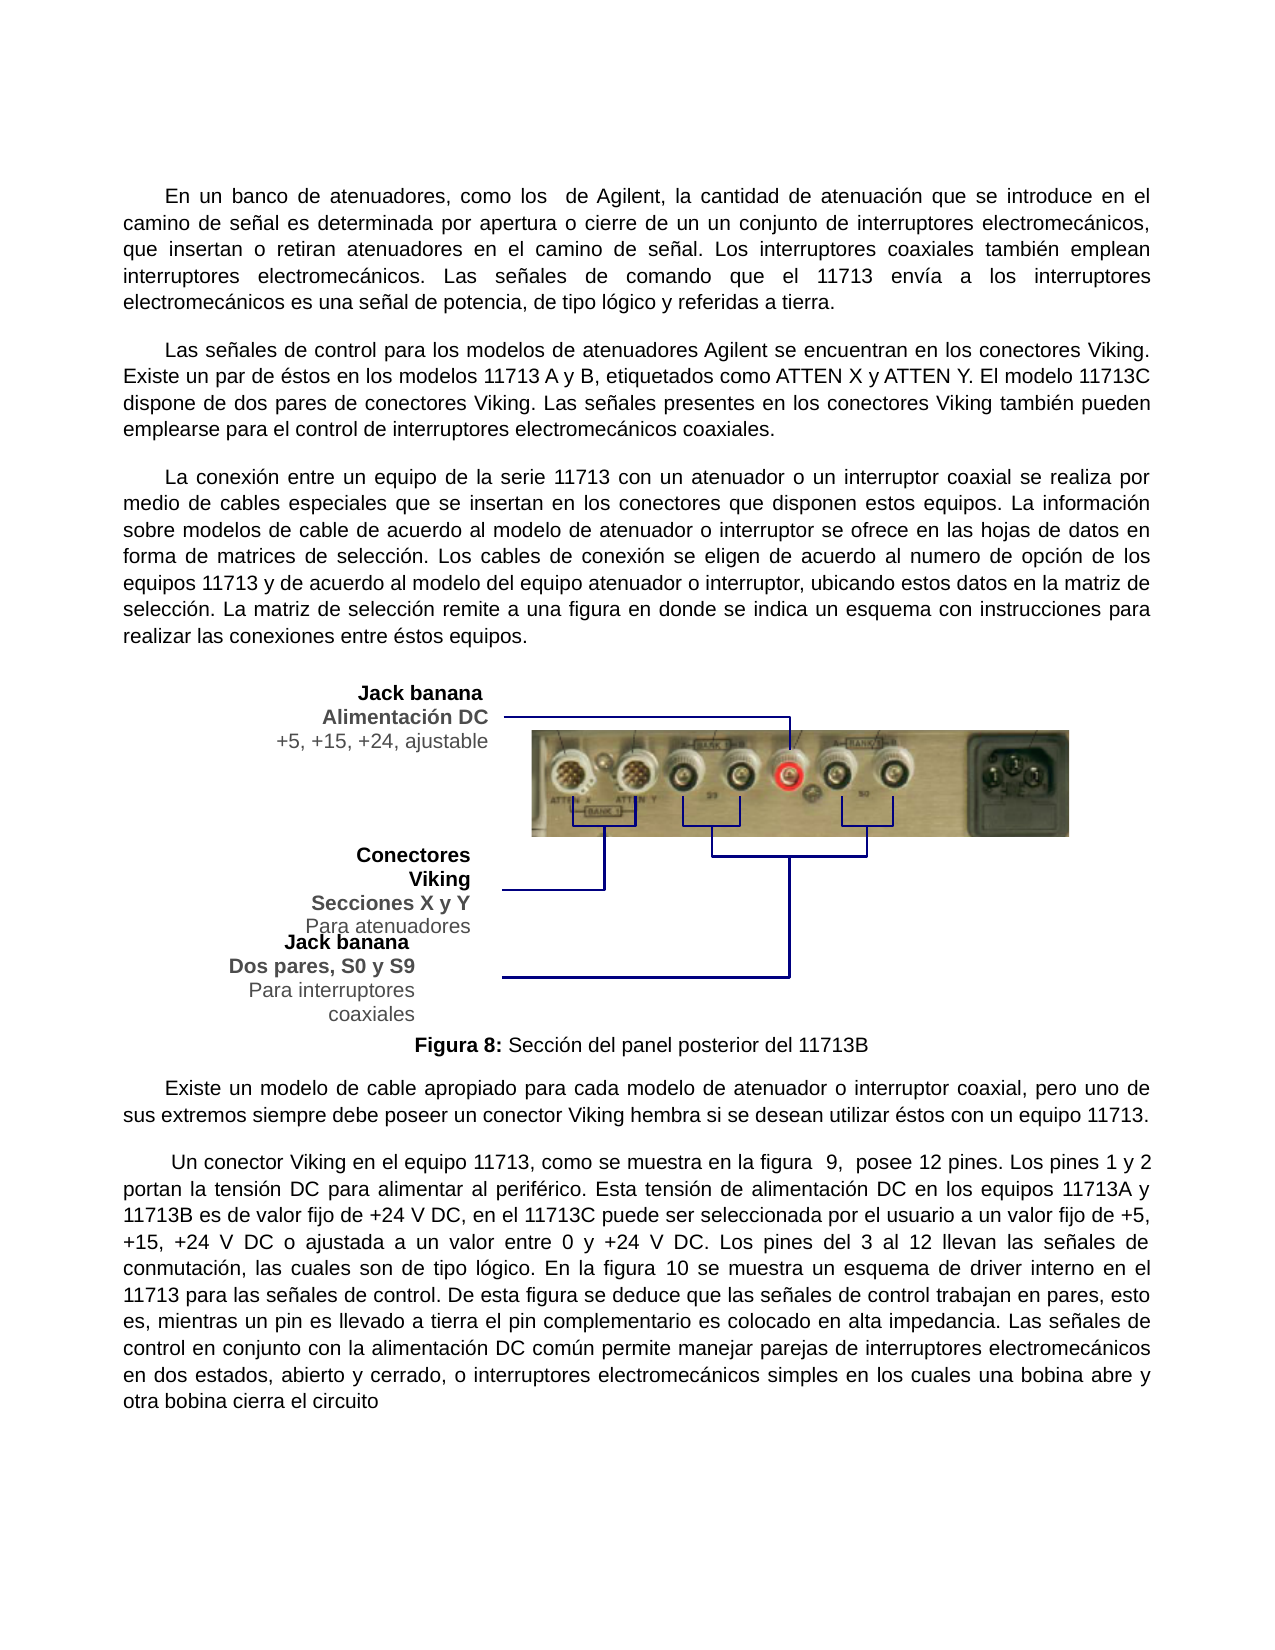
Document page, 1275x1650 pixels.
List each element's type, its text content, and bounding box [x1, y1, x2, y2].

text Un conector Viking en el equipo 11713, como se muestra en la figura 9, posee 12 pines. Los pines 1 y 2 portan la tensión DC para alimentar al periférico. Esta tensión de alimentación DC en los equipos 11713A y 11713B es de valor fijo de +24 V DC, en el 11713C puede ser seleccionada por el usuario a un valor fijo de +5, +15, +24 V DC o ajustada a un valor entre 0 y +24 V DC. Los pines del 3 al 12 llevan las señales de conmutación, las cuales son de tipo lógico. En la figura 10 se muestra un esquema de driver interno en el 11713 para las señales de control. De esta figura se deduce que las señales de control trabajan en pares, esto es, mientras un pin es llevado a tierra el pin complementario es colocado en alta impedancia. Las señales de control en conjunto con la alimentación DC común permite manejar parejas de interruptores electromecánicos en dos estados, abierto y cerrado, o interruptores electromecánicos simples en los cuales una bobina abre y otra bobina cierra el circuito [123, 1147, 1152, 1413]
picture [837, 730, 1070, 837]
text Existe un modelo de cable apropiado para cada modelo de atenuador o interruptor coaxial, pero uno de sus extremos siempre debe poseer un conector Viking hembra si se desean utilizar éstos con un equipo 11713. [123, 669, 1152, 1127]
text En un banco de atenuadores, como los de Agilent, la cantidad de atenuación que se introduce en el camino de señal es determinada por apertura o cierre de un un conjunto de interruptores electromecánicos, que insertan o retiran atenuadores en el camino de señal. Los interruptores coaxiales también emplean interruptores electromecánicos. Las señales de comando que el 11713 envía a los interruptores electromecánicos es una señal de potencia, de tipo lógico y referidas a tierra. [123, 181, 1152, 314]
text [135, 1057, 1148, 1076]
text Las señales de control para los modelos de atenuadores Agilent se encuentran en los conectores Viking. Existe un par de éstos en los modelos 11713 A y B, etiquetados como ATTEN X y ATTEN Y. El modelo 11713C dispone de dos pares de conectores Viking. Las señales presentes en los conectores Viking también pueden emplearse para el control de interruptores electromecánicos coaxiales. [123, 335, 1152, 441]
text La conexión entre un equipo de la serie 11713 con un atenuador o un interruptor coaxial se realiza por medio de cables especiales que se insertan en los conectores que disponen estos equipos. La información sobre modelos de cable de acuerdo al modelo de atenuador o interruptor se ofrece en las hojas de datos en forma de matrices de selección. Los cables de conexión se eligen de acuerdo al numero de opción de los equipos 11713 y de acuerdo al modelo del equipo atenuador o interruptor, ubicando estos datos en la matriz de selección. La matriz de selección remite a una figura en donde se indica un esquema con instrucciones para realizar las conexiones entre éstos equipos. [123, 462, 1152, 648]
text Figura 8: Sección del panel posterior del 11713B [135, 652, 1148, 1057]
